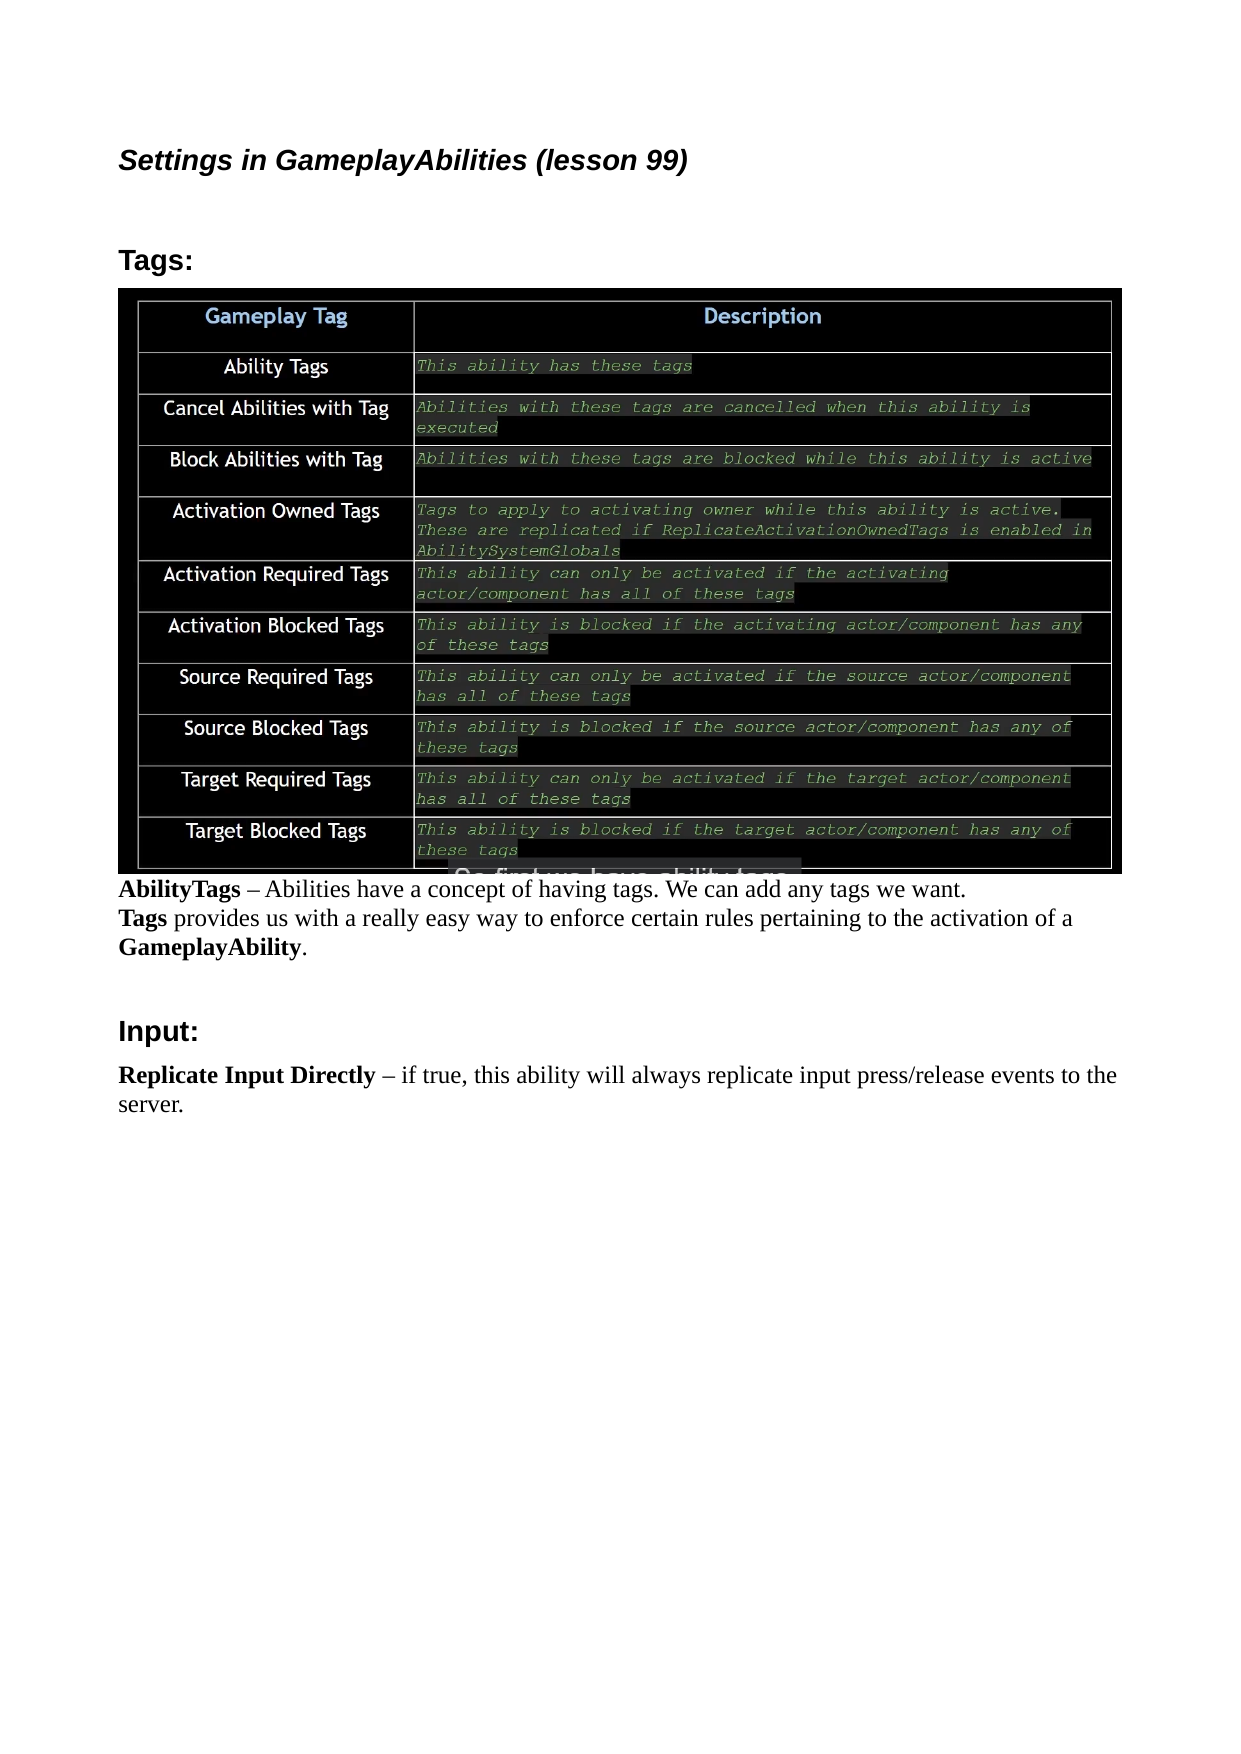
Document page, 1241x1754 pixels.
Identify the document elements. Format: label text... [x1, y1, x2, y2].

picture [118, 288, 1122, 874]
subtitle Input: [118, 1014, 1122, 1048]
text AbilityTags – Abilities have a concept of having tags. We can add any tags we want. [118, 874, 1122, 903]
text Replicate Input Directly – if true, this ability will always replicate input press/release events to the server. [118, 1060, 1122, 1118]
text Tags provides us with a really easy way to enforce certain rules pertaining to the activation of a GameplayAbility. [118, 903, 1122, 989]
subtitle Settings in GameplayAbilities (lesson 99) [118, 143, 1122, 177]
subtitle Tags: [118, 243, 1122, 276]
